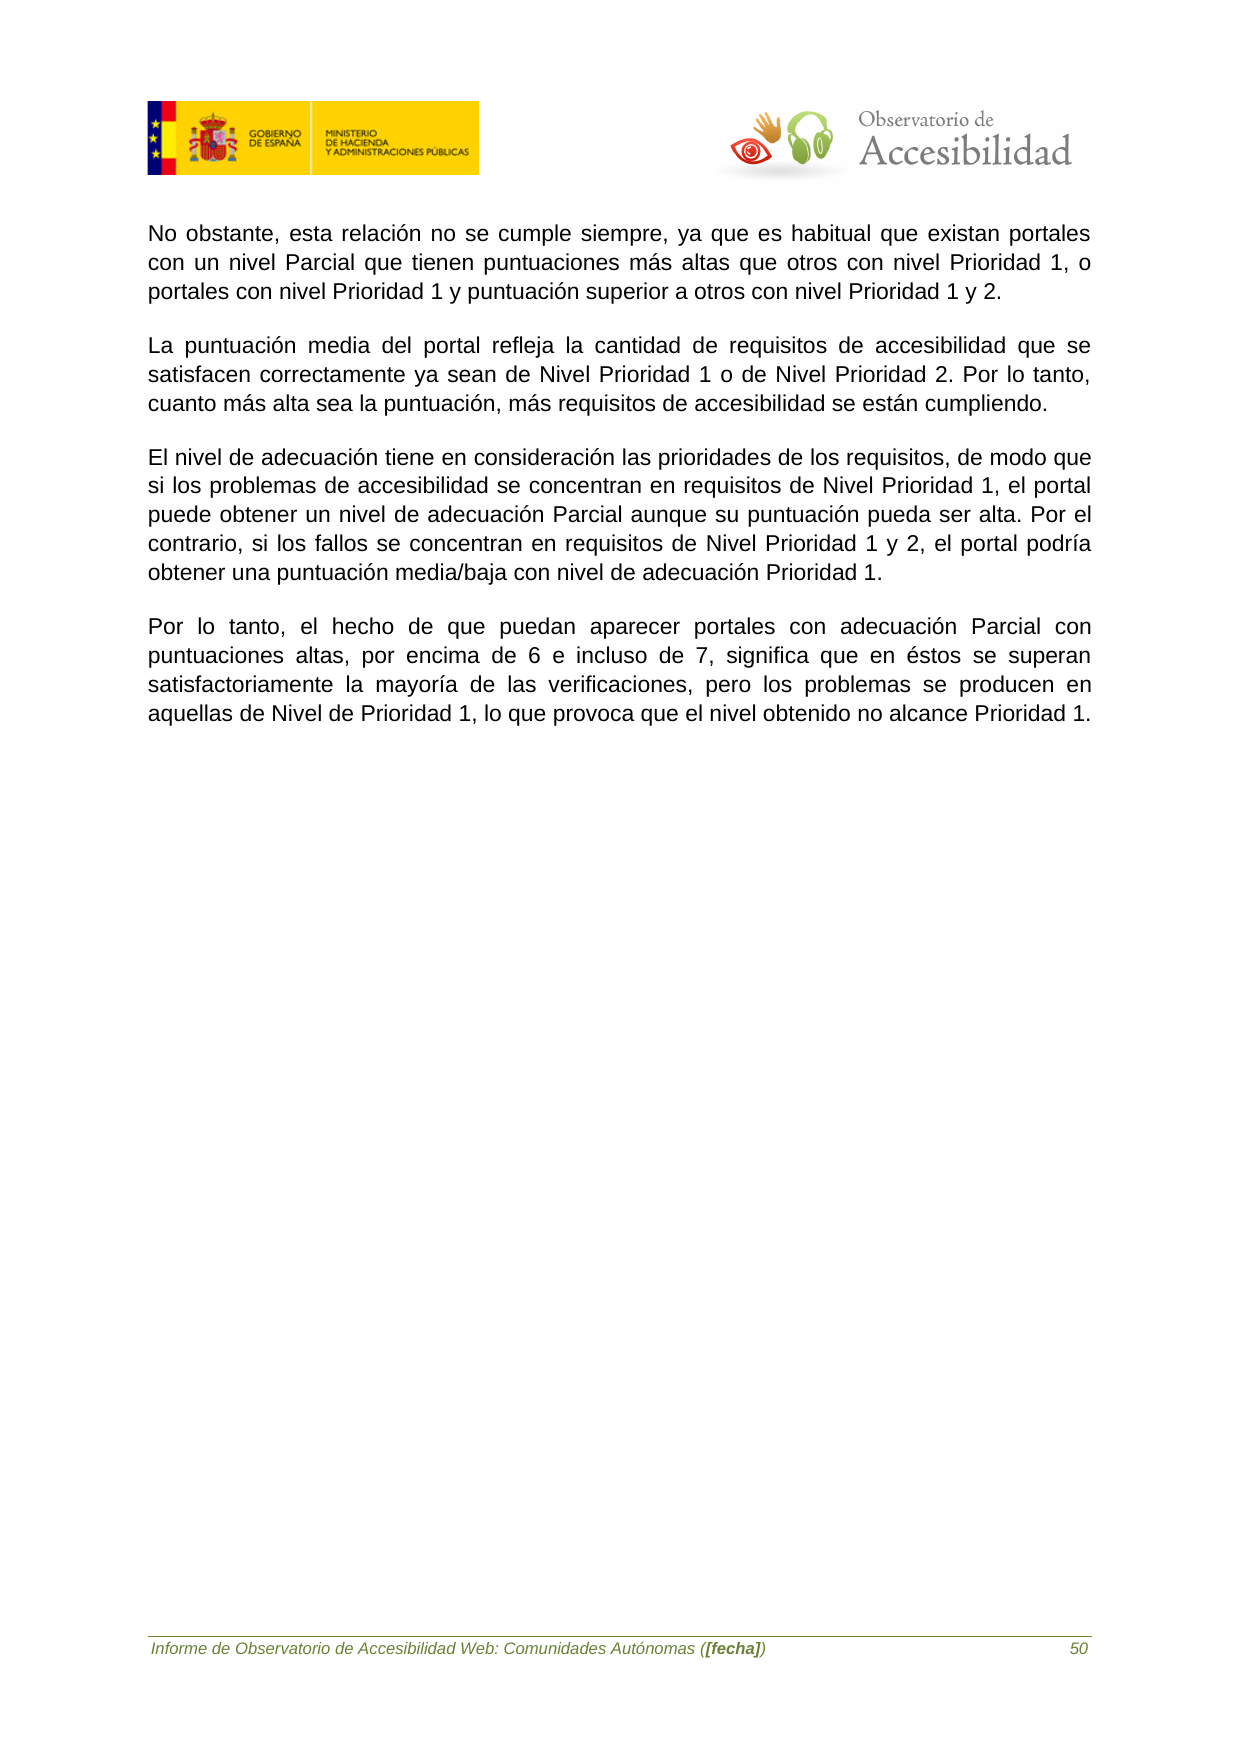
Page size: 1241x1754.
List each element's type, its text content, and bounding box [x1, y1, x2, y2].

picture [147, 101, 479, 175]
text No obstante, esta relación no se cumple siempre, ya que es habitual que existan portales con un nivel Parcial que tienen puntuaciones más altas que otros con nivel Prioridad 1, o portales con nivel Prioridad 1 y puntuación superior a otros con nivel Prioridad 1 y 2. [148, 220, 1092, 304]
text La puntuación media del portal refleja la cantidad de requisitos de accesibilidad que se satisfacen correctamente ya sean de Nivel Prioridad 1 o de Nivel Prioridad 2. Por lo tanto, cuanto más alta sea la puntuación, más requisitos de accesibilidad se están cumpliendo. [148, 332, 1092, 416]
text El nivel de adecuación tiene en consideración las prioridades de los requisitos, de modo que si los problemas de accesibilidad se concentran en requisitos de Nivel Prioridad 1, el portal puede obtener un nivel de adecuación Parcial aunque su puntuación pueda ser alta. Por el contrario, si los fallos se concentran en requisitos de Nivel Prioridad 1 y 2, el portal podría obtener una puntuación media/baja con nivel de adecuación Prioridad 1. [148, 443, 1092, 586]
text Por lo tanto, el hecho de que puedan aparecer portales con adecuación Parcial con puntuaciones altas, por encima de 6 e incluso de 7, significa que en éstos se superan satisfactoriamente la mayoría de las verificaciones, pero los problemas se producen en aquellas de Nivel de Prioridad 1, lo que provoca que el nivel obtenido no alcance Prioridad 1. [148, 613, 1092, 726]
picture [710, 102, 1086, 185]
